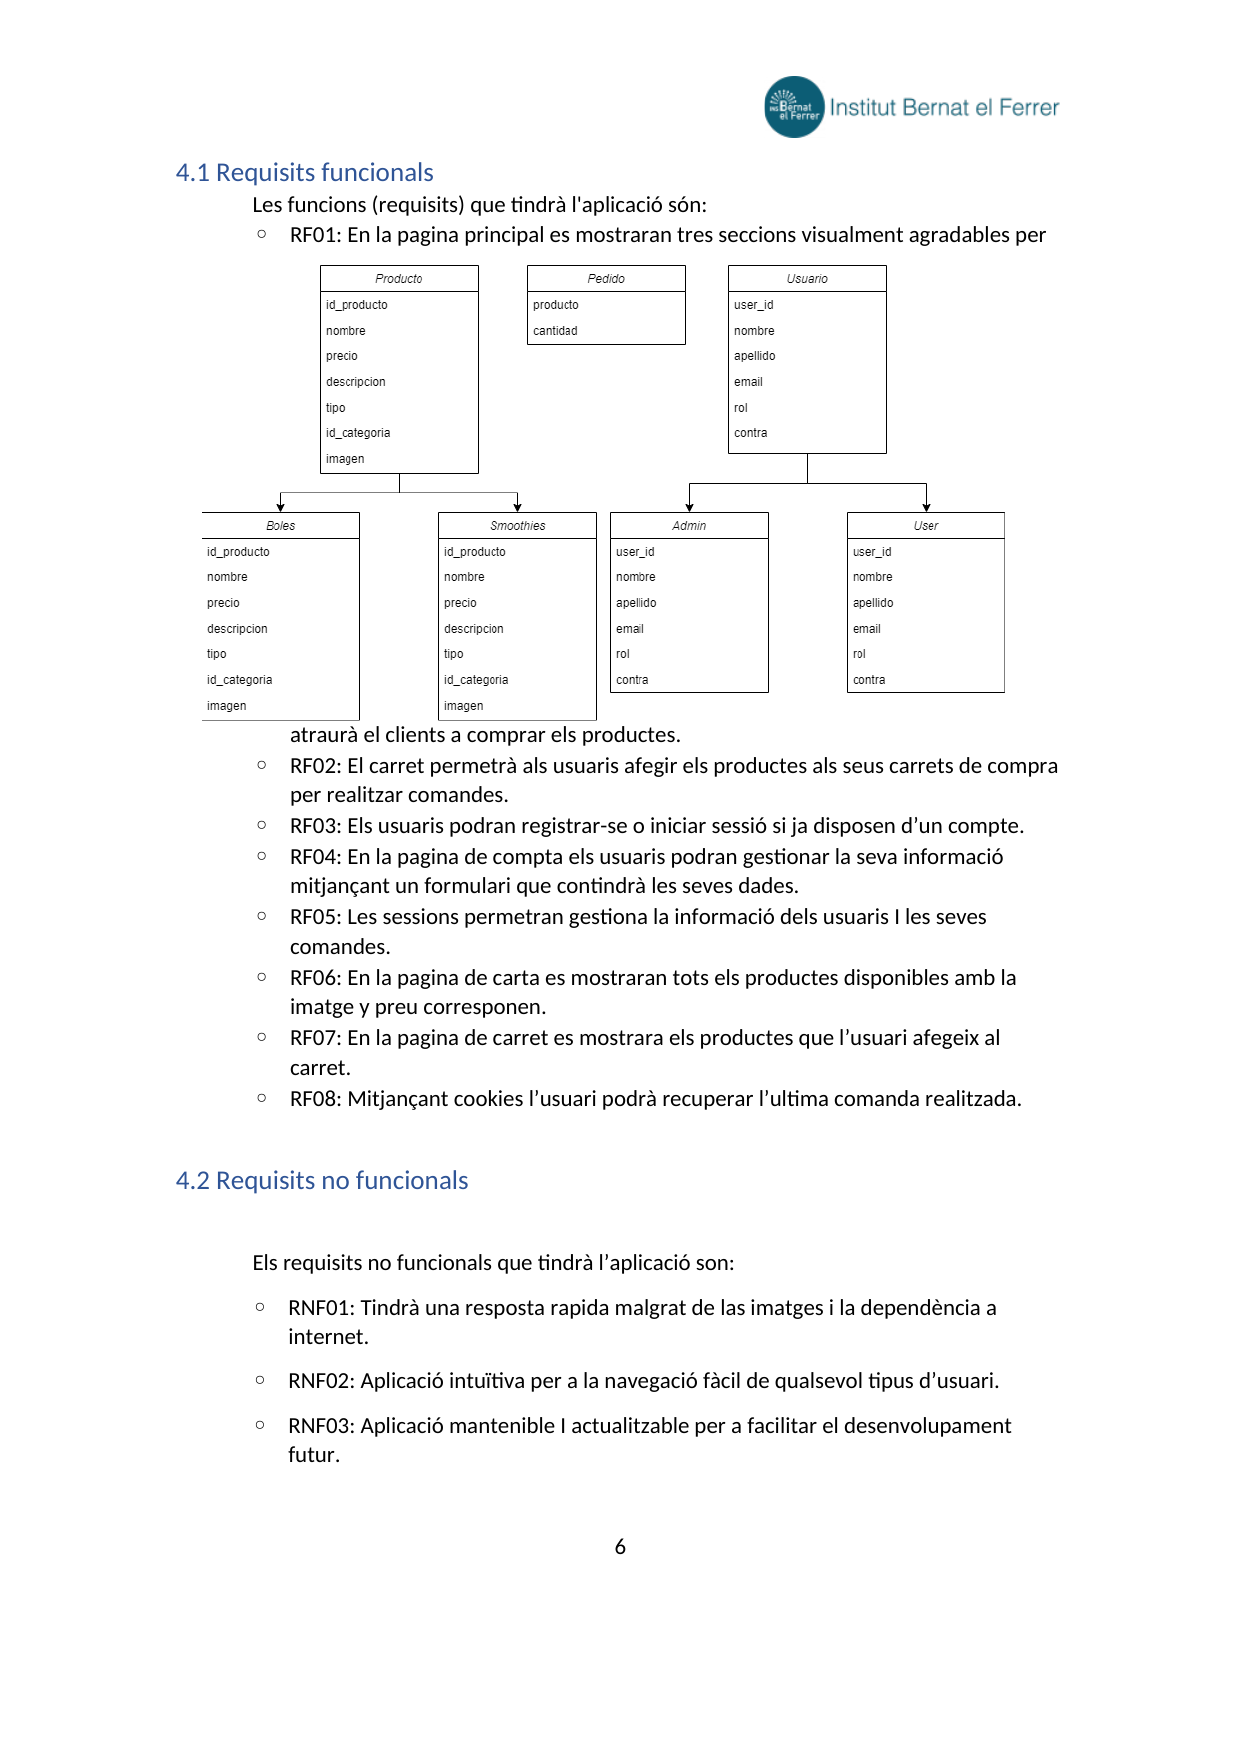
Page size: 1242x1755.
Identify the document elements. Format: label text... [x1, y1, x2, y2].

picture [764, 76, 1060, 138]
text 4.1 Requisits funcionals [176, 155, 1062, 188]
list RF05: Les sessions permetran gestiona la informació dels usuaris I les seves comandes. [252, 902, 1062, 960]
text Les funcions (requisits) que tindrà l'aplicació són: [176, 190, 1062, 218]
picture [202, 265, 1005, 721]
list RF01: En la pagina principal es mostraran tres seccions visualment agradables per atraurà el clients a comprar els productes. [252, 220, 1062, 748]
list RF02: El carret permetrà als usuaris afegir els productes als seus carrets de compra per realitzar comandes. [252, 751, 1062, 808]
list RF08: Mitjançant cookies l’usuari podrà recuperar l’ultima comanda realitzada. [252, 1084, 1062, 1112]
list RF07: En la pagina de carret es mostrara els productes que l’usuari afegeix al carret. [252, 1023, 1062, 1081]
text 4.2 Requisits no funcionals [176, 1163, 1062, 1196]
list RF06: En la pagina de carta es mostraran tots els productes disponibles amb la imatge y preu corresponen. [252, 963, 1062, 1021]
list RNF03: Aplicació mantenible I actualitzable per a facilitar el desenvolupament futur. [251, 1411, 1062, 1469]
text Els requisits no funcionals que tindrà l’aplicació son: [176, 1248, 1059, 1276]
list RF03: Els usuaris podran registrar-se o iniciar sessió si ja disposen d’un compte. [252, 811, 1062, 839]
list RNF02: Aplicació intuïtiva per a la navegació fàcil de qualsevol tipus d’usuari. [251, 1367, 1062, 1395]
list RF04: En la pagina de compta els usuaris podran gestionar la seva informació mitjançant un formulari que contindrà les seves dades. [252, 842, 1062, 900]
list RNF01: Tindrà una resposta rapida malgrat de las imatges i la dependència a internet. [251, 1293, 1062, 1350]
